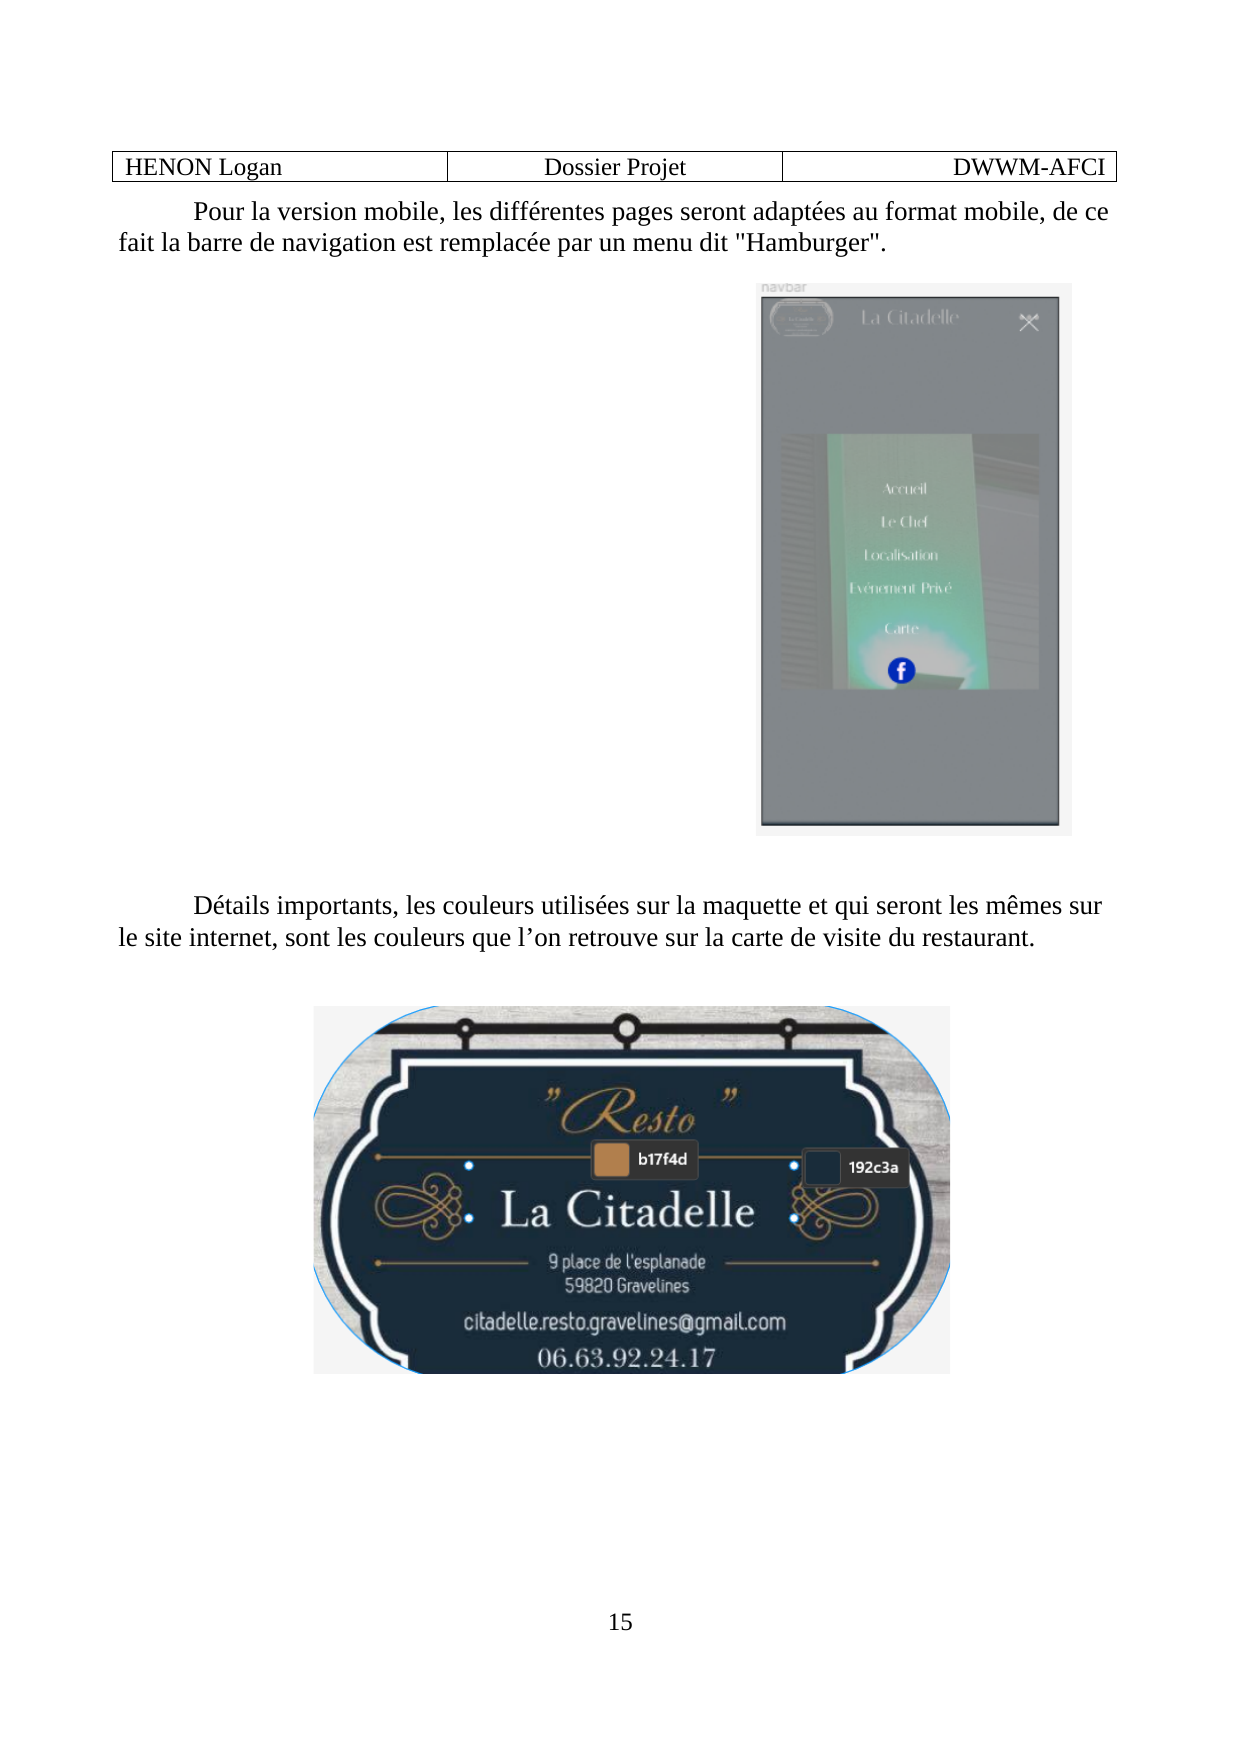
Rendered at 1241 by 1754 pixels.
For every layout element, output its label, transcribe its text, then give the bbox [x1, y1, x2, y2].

text Pour la version mobile, les différentes pages seront adaptées au format mobile, de ce fait la barre de navigation est remplacée par un menu dit "Hamburger". [118, 195, 1122, 257]
picture [755, 283, 1072, 836]
picture [313, 1006, 951, 1374]
text Détails importants, les couleurs utilisées sur la maquette et qui seront les mêmes sur le site internet, sont les couleurs que l’on retrouve sur la carte de visite du restaurant. [118, 889, 1122, 952]
